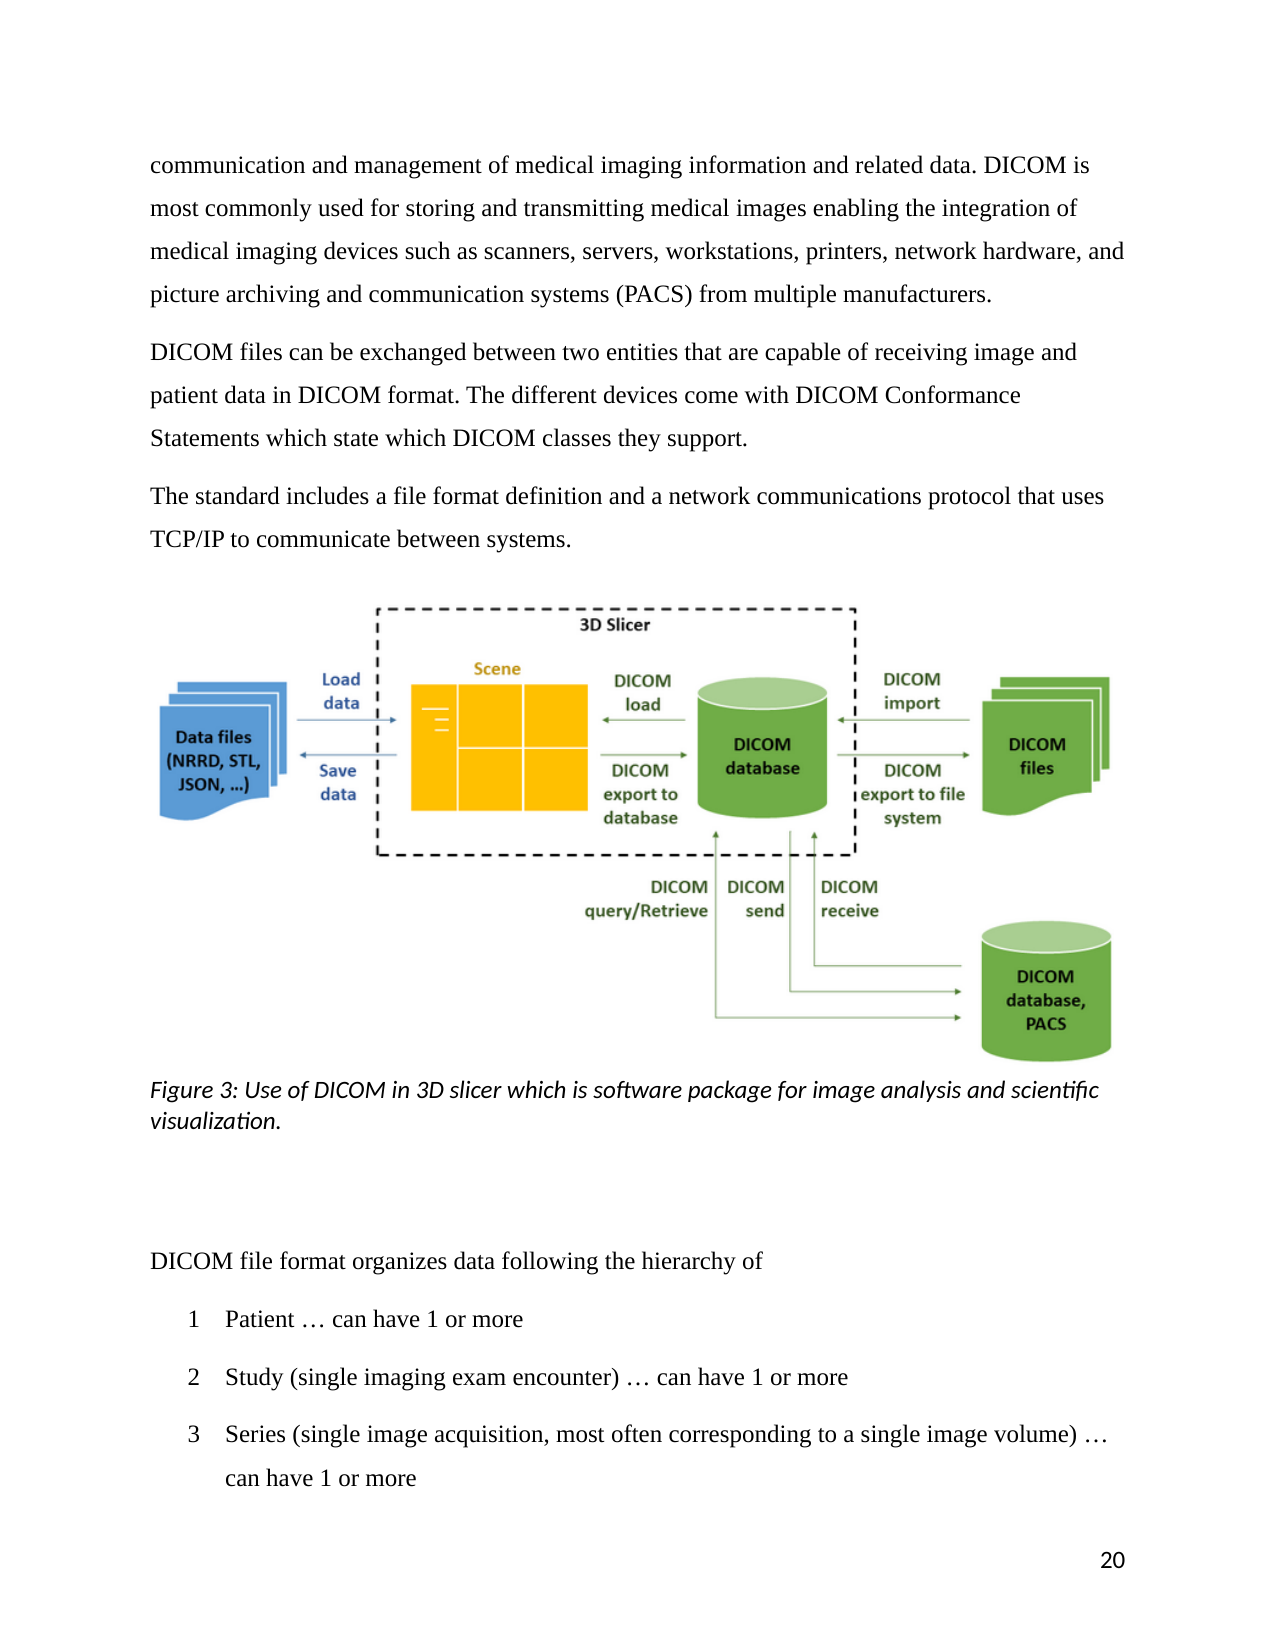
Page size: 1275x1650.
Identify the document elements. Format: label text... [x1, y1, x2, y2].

text The standard includes a file format definition and a network communications protocol that uses TCP/IP to communicate between systems. [150, 481, 1125, 553]
text Figure 3: Use of DICOM in 3D slicer which is software package for image analysis and scientific visualization. [150, 1075, 1125, 1136]
text communication and management of medical imaging information and related data. DICOM is most commonly used for storing and transmitting medical images enabling the integration of medical imaging devices such as scanners, servers, workstations, printers, network hardware, and picture archiving and communication systems (PACS) from multiple manufacturers. [150, 150, 1125, 308]
text DICOM files can be exchanged between two entities that are capable of receiving image and patient data in DICOM format. The different devices come with DICOM Conformance Statements which state which DICOM classes they support. [150, 337, 1125, 452]
picture [150, 594, 1125, 1075]
text DICOM file format organizes data following the hierarchy of [150, 1246, 1125, 1275]
list Study (single imaging exam encounter) … can have 1 or more [187, 1362, 1125, 1391]
list Series (single image acquisition, most often corresponding to a single image volume) … can have 1 or more [187, 1419, 1125, 1491]
list Patient … can have 1 or more [187, 1304, 1125, 1333]
